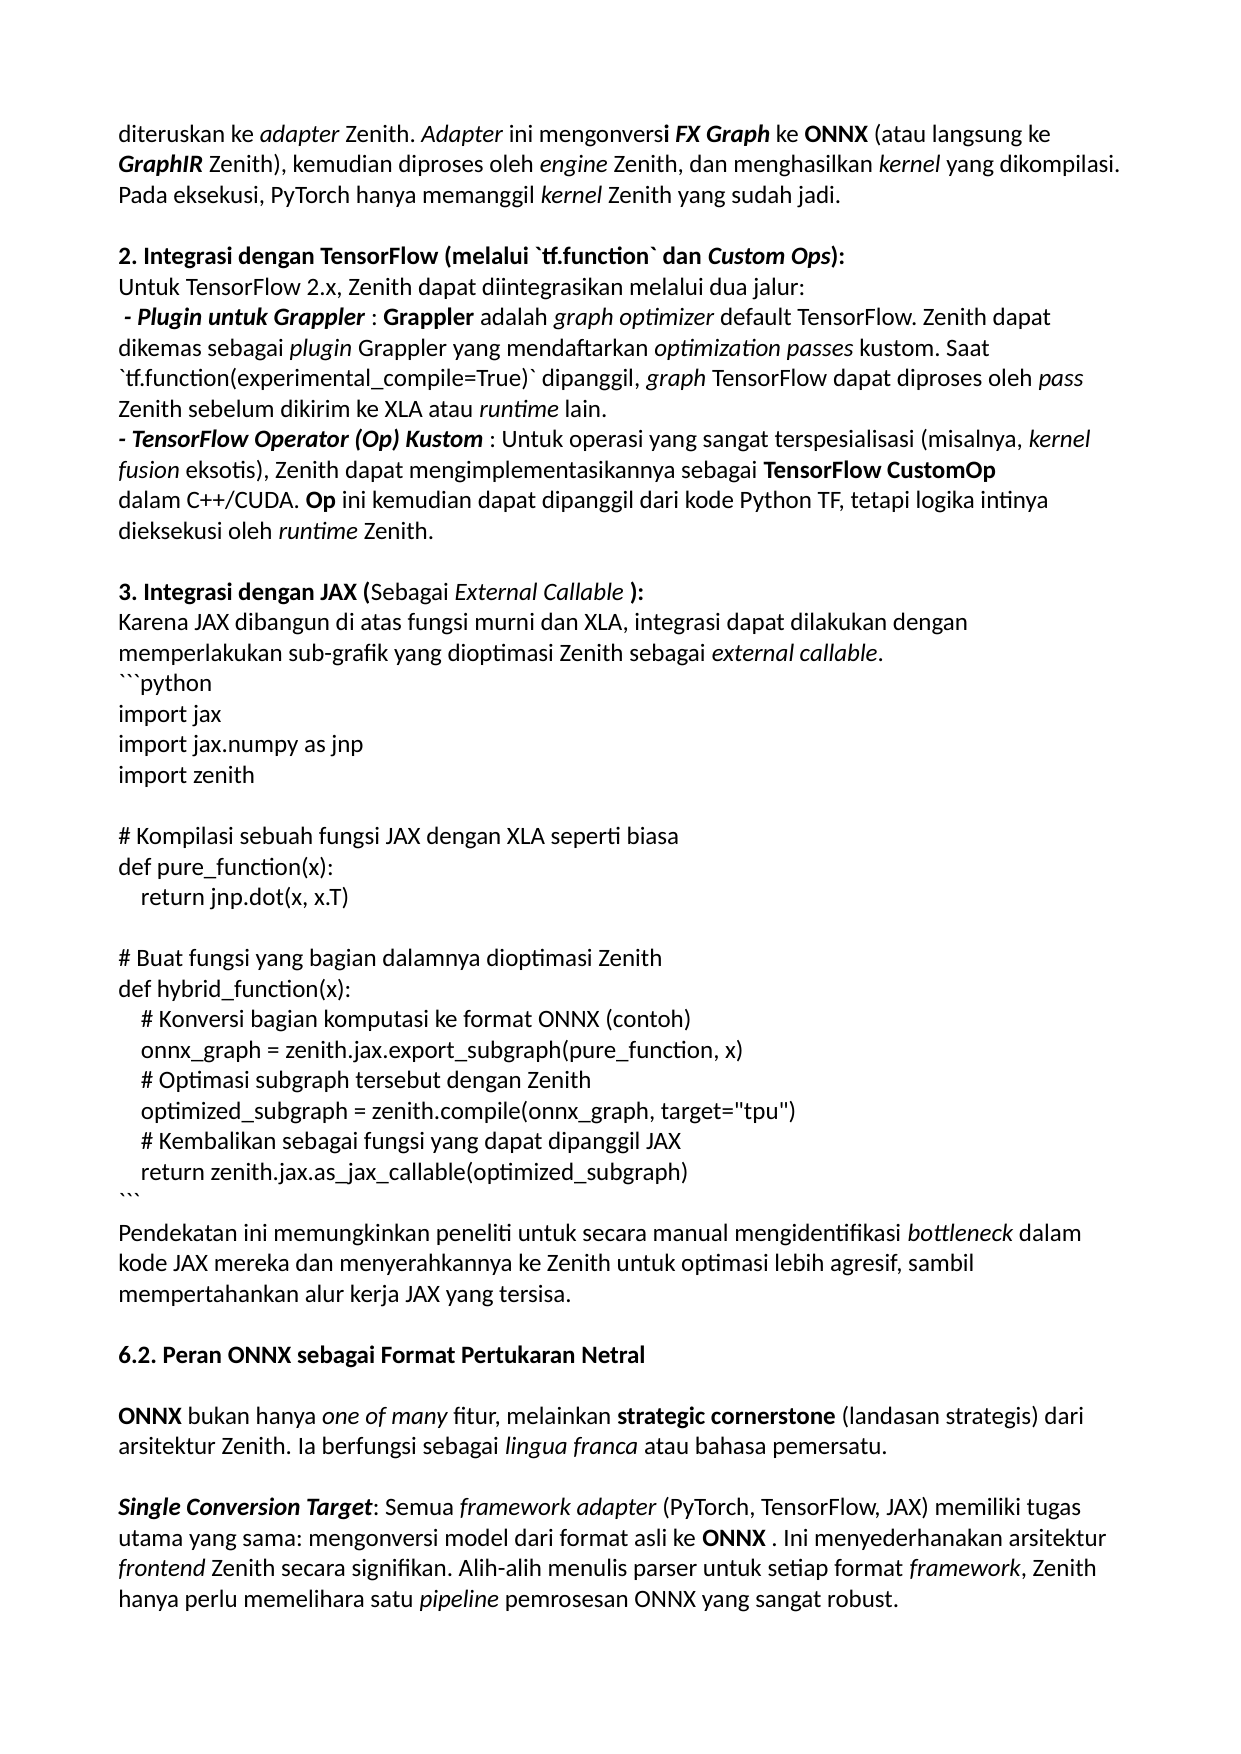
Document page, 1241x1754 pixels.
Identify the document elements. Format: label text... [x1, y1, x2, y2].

text ONNX bukan hanya one of many fitur, melainkan strategic cornerstone (landasan strategis) dari arsitektur Zenith. Ia berfungsi sebagai lingua franca atau bahasa pemersatu. [118, 1400, 1122, 1461]
text import jax [118, 698, 1122, 728]
text return jnp.dot(x, x.T) [118, 881, 1122, 912]
text # Kompilasi sebuah fungsi JAX dengan XLA seperti biasa [118, 820, 1122, 851]
text ```python [118, 667, 1122, 698]
text def hybrid_function(x): [118, 973, 1122, 1003]
text 3. Integrasi dengan JAX (Sebagai External Callable ): [118, 576, 1122, 606]
text ``` [118, 1186, 1122, 1217]
text - Plugin untuk Grappler : Grappler adalah graph optimizer default TensorFlow. Zenith dapat dikemas sebagai plugin Grappler yang mendaftarkan optimization passes kustom. Saat `tf.function(experimental_compile=True)` dipanggil, graph TensorFlow dapat diproses oleh pass Zenith sebelum dikirim ke XLA atau runtime lain. - TensorFlow Operator (Op) Kustom : Untuk operasi yang sangat terspesialisasi (misalnya, kernel fusion eksotis), Zenith dapat mengimplementasikannya sebagai TensorFlow CustomOp dalam C++/CUDA. Op ini kemudian dapat dipanggil dari kode Python TF, tetapi logika intinya dieksekusi oleh runtime Zenith. [118, 301, 1122, 545]
text Karena JAX dibangun di atas fungsi murni dan XLA, integrasi dapat dilakukan dengan memperlakukan sub-grafik yang dioptimasi Zenith sebagai external callable. [118, 606, 1122, 667]
text def pure_function(x): [118, 851, 1122, 881]
text Single Conversion Target: Semua framework adapter (PyTorch, TensorFlow, JAX) memiliki tugas utama yang sama: mengonversi model dari format asli ke ONNX . Ini menyederhanakan arsitektur frontend Zenith secara signifikan. Alih-alih menulis parser untuk setiap format framework, Zenith hanya perlu memelihara satu pipeline pemrosesan ONNX yang sangat robust. [118, 1492, 1122, 1614]
text 6.2. Peran ONNX sebagai Format Pertukaran Netral [118, 1339, 1122, 1369]
text 2. Integrasi dengan TensorFlow (melalui `tf.function` dan Custom Ops): [118, 240, 1122, 271]
text import zenith [118, 759, 1122, 789]
text # Konversi bagian komputasi ke format ONNX (contoh) [118, 1003, 1122, 1034]
text # Optimasi subgraph tersebut dengan Zenith [118, 1064, 1122, 1095]
text diteruskan ke adapter Zenith. Adapter ini mengonversi FX Graph ke ONNX (atau langsung ke GraphIR Zenith), kemudian diproses oleh engine Zenith, dan menghasilkan kernel yang dikompilasi. Pada eksekusi, PyTorch hanya memanggil kernel Zenith yang sudah jadi. [118, 118, 1122, 210]
text onnx_graph = zenith.jax.export_subgraph(pure_function, x) [118, 1034, 1122, 1064]
text optimized_subgraph = zenith.compile(onnx_graph, target="tpu") [118, 1095, 1122, 1125]
text Pendekatan ini memungkinkan peneliti untuk secara manual mengidentifikasi bottleneck dalam kode JAX mereka dan menyerahkannya ke Zenith untuk optimasi lebih agresif, sambil mempertahankan alur kerja JAX yang tersisa. [118, 1217, 1122, 1339]
text Untuk TensorFlow 2.x, Zenith dapat diintegrasikan melalui dua jalur: [118, 271, 1122, 301]
text # Kembalikan sebagai fungsi yang dapat dipanggil JAX [118, 1125, 1122, 1156]
text import jax.numpy as jnp [118, 728, 1122, 759]
text # Buat fungsi yang bagian dalamnya dioptimasi Zenith [118, 942, 1122, 973]
text return zenith.jax.as_jax_callable(optimized_subgraph) [118, 1156, 1122, 1186]
